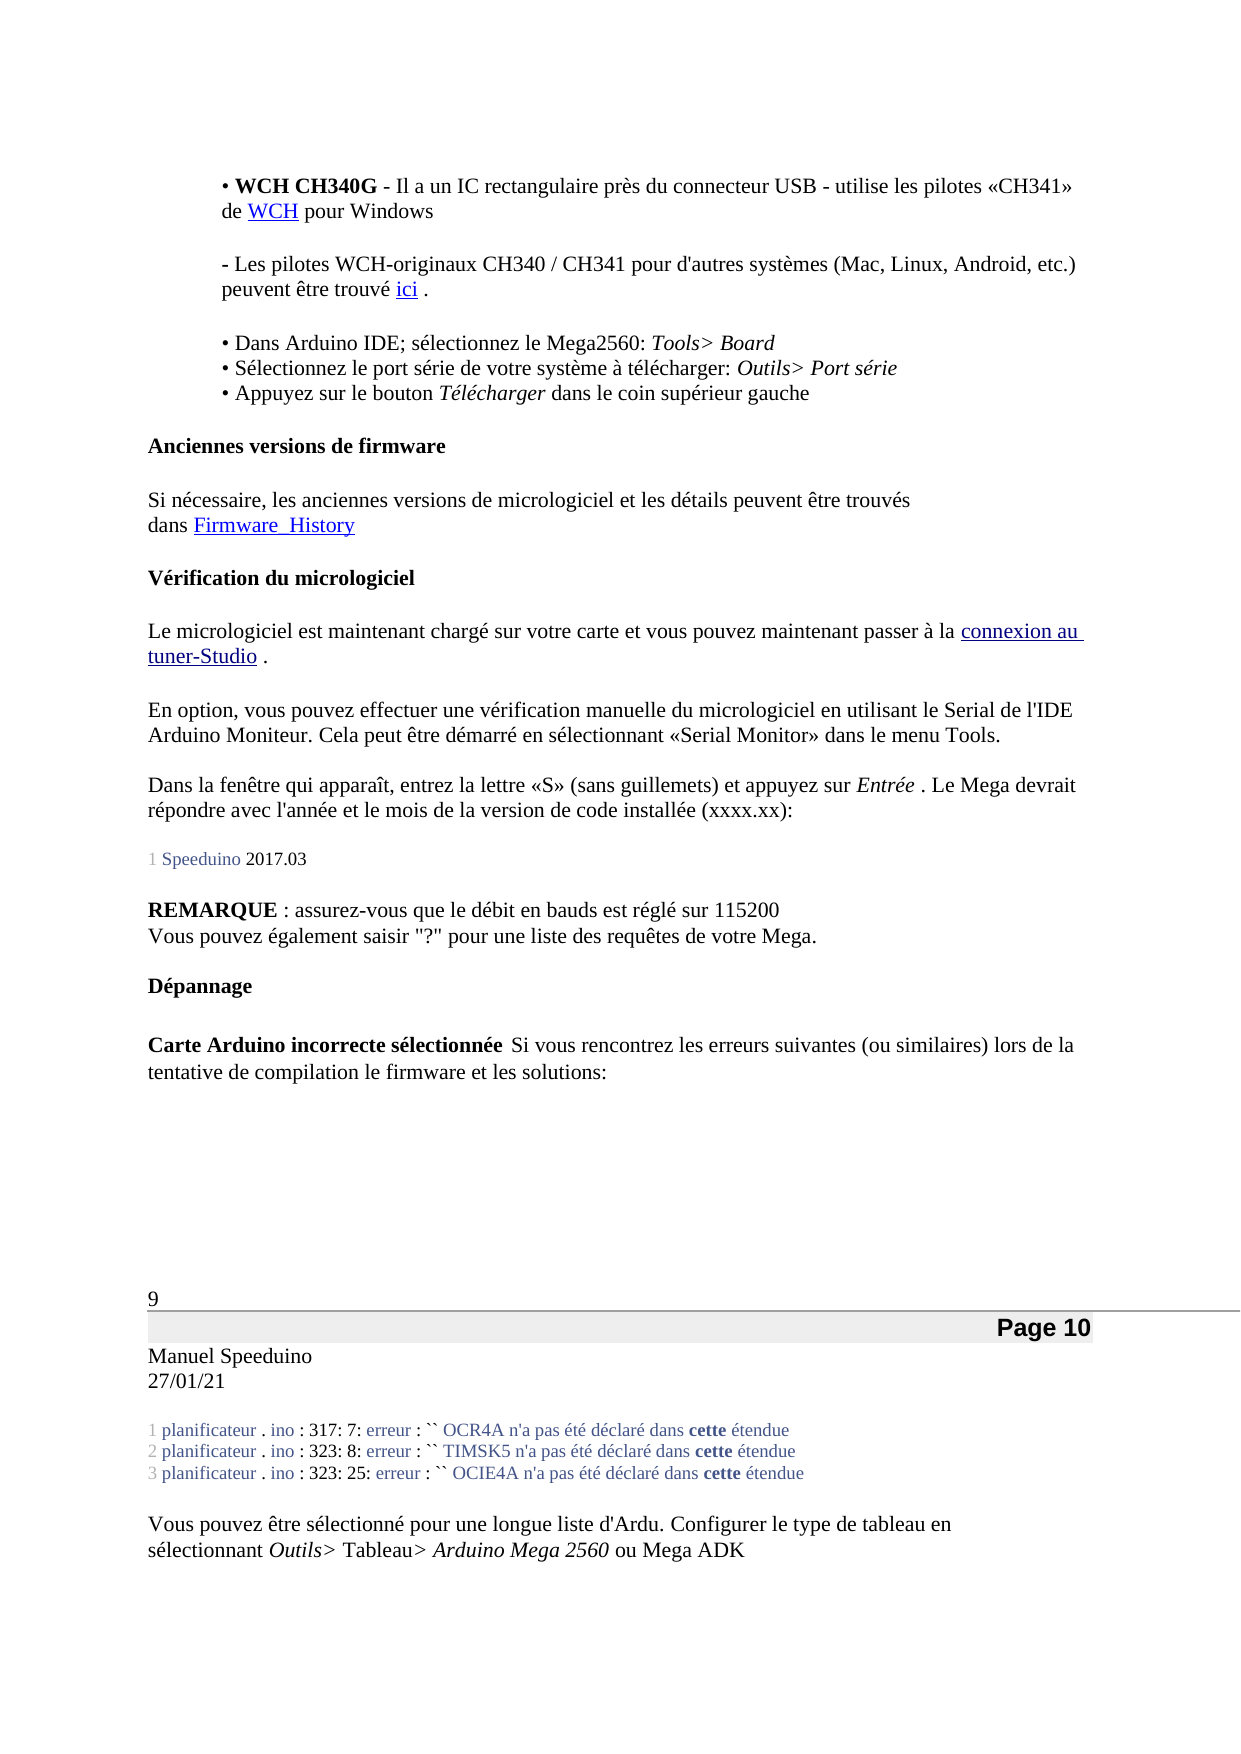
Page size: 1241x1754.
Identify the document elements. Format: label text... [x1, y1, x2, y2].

text Anciennes versions de firmware [148, 433, 1093, 458]
text En option, vous pouvez effectuer une vérification manuelle du micrologiciel en utilisant le Serial de l'IDE Arduino Moniteur. Cela peut être démarré en sélectionnant «Serial Monitor» dans le menu Tools. [148, 697, 1093, 747]
text 3 planificateur . ino : 323: 25: erreur : `` OCIE4A n'a pas été déclaré dans cette étendue [148, 1462, 1093, 1483]
text Dans la fenêtre qui apparaît, entrez la lettre «S» (sans guillemets) et appuyez sur Entrée . Le Mega devrait répondre avec l'année et le mois de la version de code installée (xxxx.xx): [148, 772, 1093, 823]
text 9 [148, 1286, 1093, 1310]
text • Appuyez sur le bouton Télécharger dans le coin supérieur gauche [148, 380, 1093, 405]
text REMARQUE : assurez-vous que le débit en bauds est réglé sur 115200 [148, 897, 1093, 923]
text - Les pilotes WCH-originaux CH340 / CH341 pour d'autres systèmes (Mac, Linux, Android, etc.) peuvent être trouvé ici . [221, 251, 1093, 302]
text 2 planificateur . ino : 323: 8: erreur : `` TIMSK5 n'a pas été déclaré dans cette étendue [148, 1440, 1093, 1462]
text • Dans Arduino IDE; sélectionnez le Mega2560: Tools> Board [148, 330, 1093, 355]
text Vérification du micrologiciel [148, 565, 1093, 590]
text Carte Arduino incorrecte sélectionnée Si vous rencontrez les erreurs suivantes (ou similaires) lors de la tentative de compilation le firmware et les solutions: [148, 1026, 1093, 1084]
text Si nécessaire, les anciennes versions de micrologiciel et les détails peuvent être trouvés dans Firmware_History [148, 487, 1093, 537]
text • Sélectionnez le port série de votre système à télécharger: Outils> Port série [148, 355, 1093, 380]
text • WCH CH340G - Il a un IC rectangulaire près du connecteur USB - utilise les pilotes «CH341» de WCH pour Windows [221, 173, 1093, 223]
text Dépannage [148, 973, 1093, 998]
text Le micrologiciel est maintenant chargé sur votre carte et vous pouvez maintenant passer à la connexion au tuner-Studio . [148, 618, 1093, 669]
text 1 planificateur . ino : 317: 7: erreur : `` OCR4A n'a pas été déclaré dans cette étendue [148, 1419, 1093, 1440]
table_header Page 10 [148, 1312, 1093, 1343]
text Vous pouvez être sélectionné pour une longue liste d'Ardu. Configurer le type de tableau en sélectionnant Outils> Tableau> Arduino Mega 2560 ou Mega ADK [148, 1511, 1093, 1562]
text Vous pouvez également saisir "?" pour une liste des requêtes de votre Mega. [148, 923, 1093, 948]
text 1 Speeduino 2017.03 [148, 848, 1093, 869]
text Manuel Speeduino [148, 1343, 1093, 1368]
text 27/01/21 [148, 1368, 1093, 1393]
